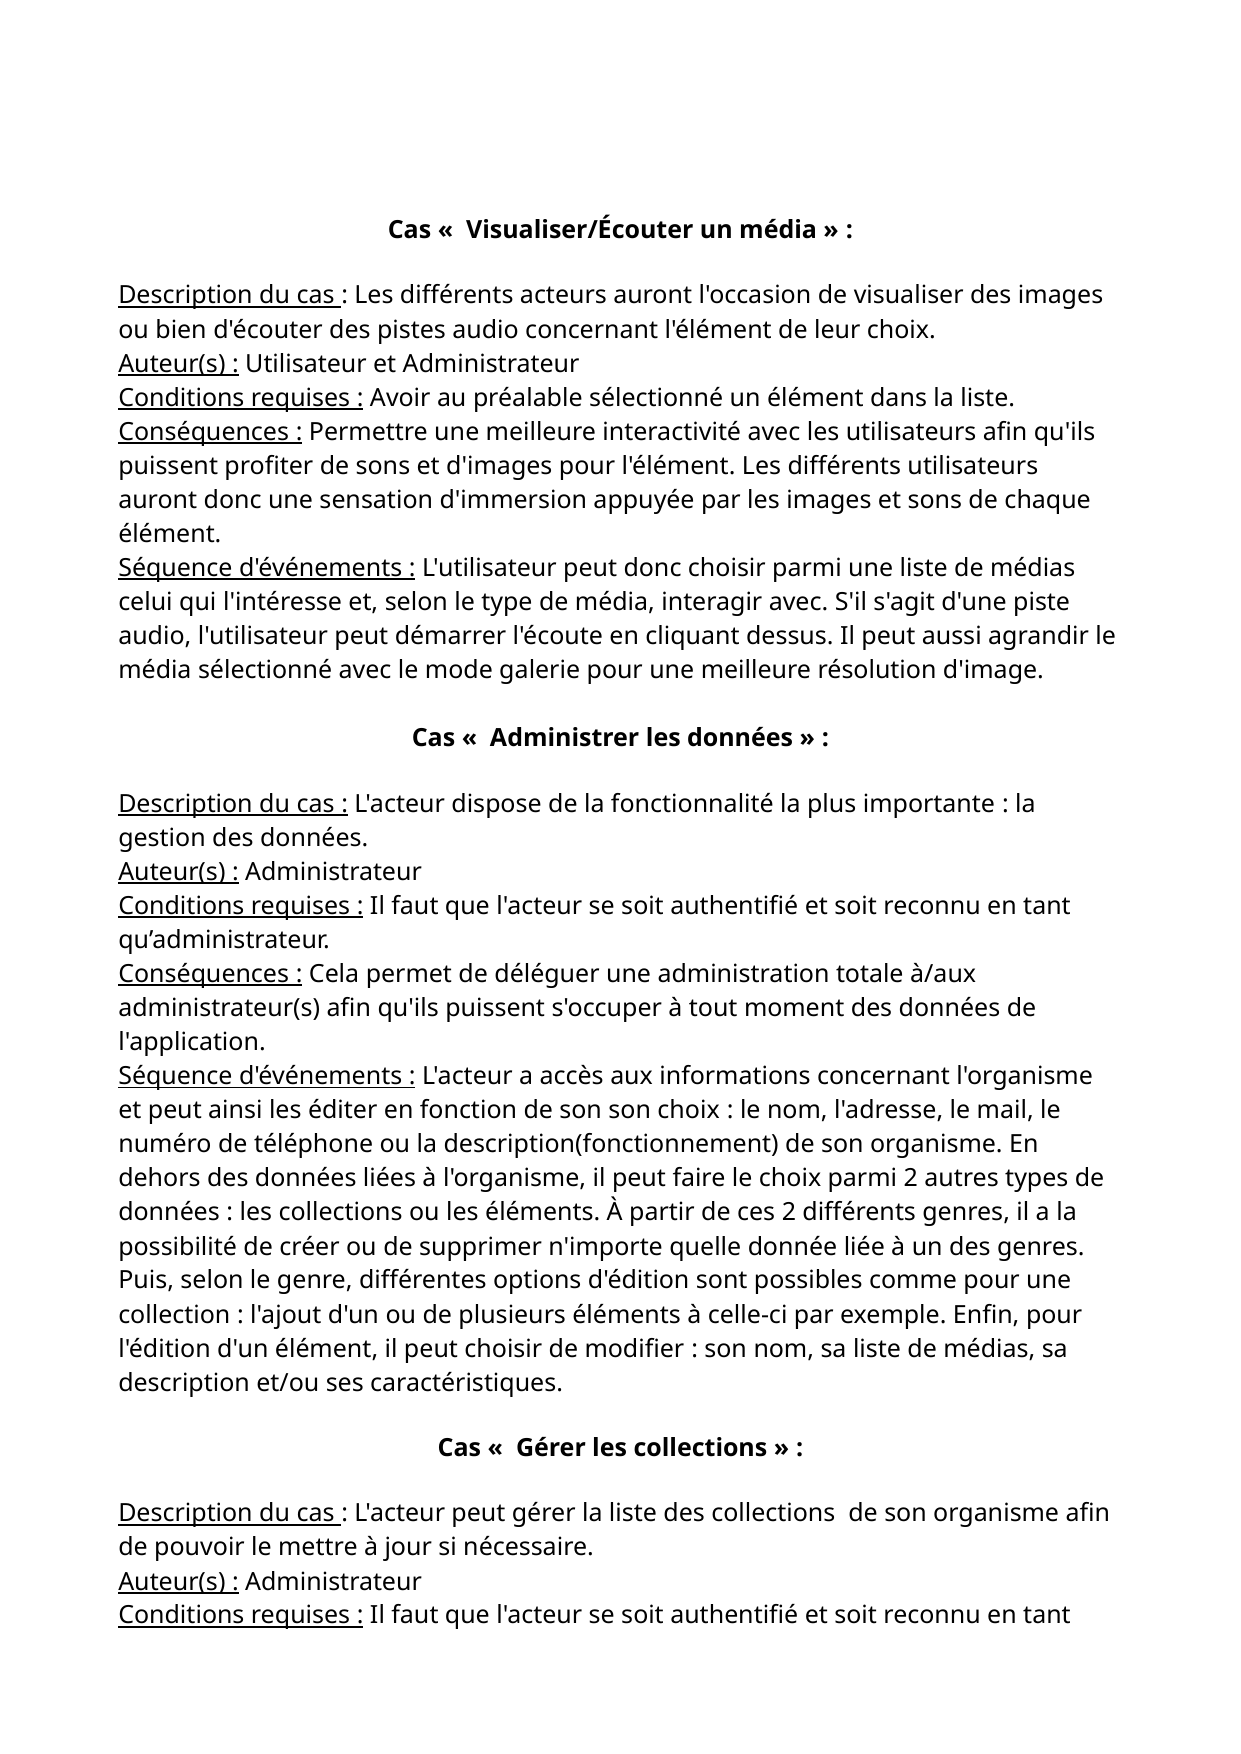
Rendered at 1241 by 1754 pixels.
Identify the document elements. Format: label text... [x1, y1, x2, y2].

text Cas « Administrer les données » : [118, 720, 1122, 754]
text Séquence d'événements : L'acteur a accès aux informations concernant l'organisme et peut ainsi les éditer en fonction de son son choix : le nom, l'adresse, le mail, le numéro de téléphone ou la description(fonctionnement) de son organisme. En dehors des données liées à l'organisme, il peut faire le choix parmi 2 autres types de données : les collections ou les éléments. À partir de ces 2 différents genres, il a la possibilité de créer ou de supprimer n'importe quelle donnée liée à un des genres. Puis, selon le genre, différentes options d'édition sont possibles comme pour une collection : l'ajout d'un ou de plusieurs éléments à celle-ci par exemple. Enfin, pour l'édition d'un élément, il peut choisir de modifier : son nom, sa liste de médias, sa description et/ou ses caractéristiques. [118, 1058, 1122, 1398]
text Cas « Visualiser/Écouter un média » : [118, 212, 1122, 246]
text Auteur(s) : Administrateur [118, 1563, 1122, 1597]
text Cas « Gérer les collections » : [118, 1430, 1122, 1464]
text Auteur(s) : Utilisateur et Administrateur [118, 345, 1122, 379]
text Description du cas : L'acteur dispose de la fonctionnalité la plus importante : la gestion des données. [118, 785, 1122, 853]
text Auteur(s) : Administrateur [118, 853, 1122, 887]
text Description du cas : Les différents acteurs auront l'occasion de visualiser des images ou bien d'écouter des pistes audio concernant l'élément de leur choix. [118, 277, 1122, 345]
text Conséquences : Cela permet de déléguer une administration totale à/aux administrateur(s) afin qu'ils puissent s'occuper à tout moment des données de l'application. [118, 956, 1122, 1058]
text Séquence d'événements : L'utilisateur peut donc choisir parmi une liste de médias celui qui l'intéresse et, selon le type de média, interagir avec. S'il s'agit d'une piste audio, l'utilisateur peut démarrer l'écoute en cliquant dessus. Il peut aussi agrandir le média sélectionné avec le mode galerie pour une meilleure résolution d'image. [118, 550, 1122, 686]
text Description du cas : L'acteur peut gérer la liste des collections de son organisme afin de pouvoir le mettre à jour si nécessaire. [118, 1495, 1122, 1563]
text Conditions requises : Il faut que l'acteur se soit authentifié et soit reconnu en tant qu’administrateur. [118, 887, 1122, 956]
text Conditions requises : Il faut que l'acteur se soit authentifié et soit reconnu en tant [118, 1597, 1122, 1631]
text Conditions requises : Avoir au préalable sélectionné un élément dans la liste. [118, 379, 1122, 413]
text Conséquences : Permettre une meilleure interactivité avec les utilisateurs afin qu'ils puissent profiter de sons et d'images pour l'élément. Les différents utilisateurs auront donc une sensation d'immersion appuyée par les images et sons de chaque élément. [118, 413, 1122, 550]
